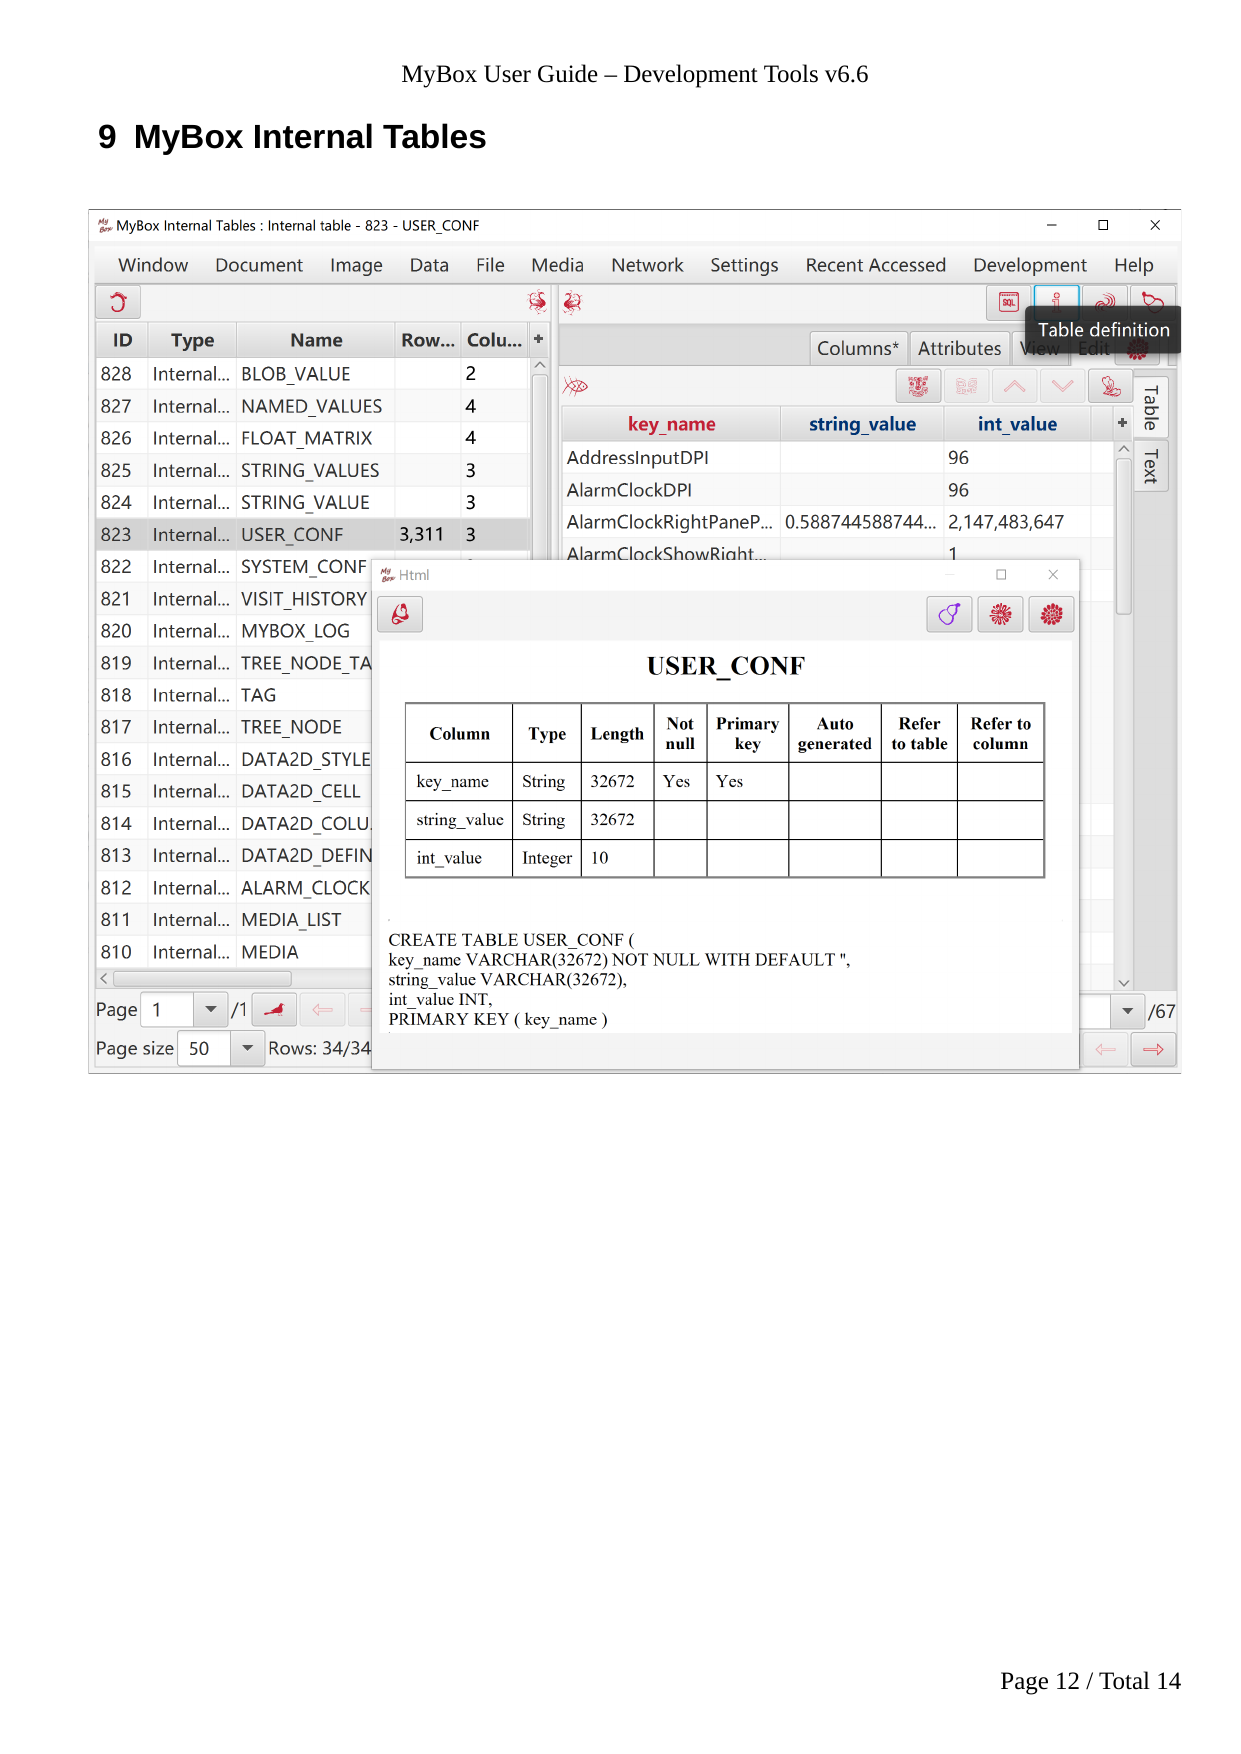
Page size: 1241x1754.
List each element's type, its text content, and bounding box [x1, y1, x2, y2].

picture [88, 209, 1182, 1074]
subtitle MyBox Internal Tables [88, 117, 1181, 156]
